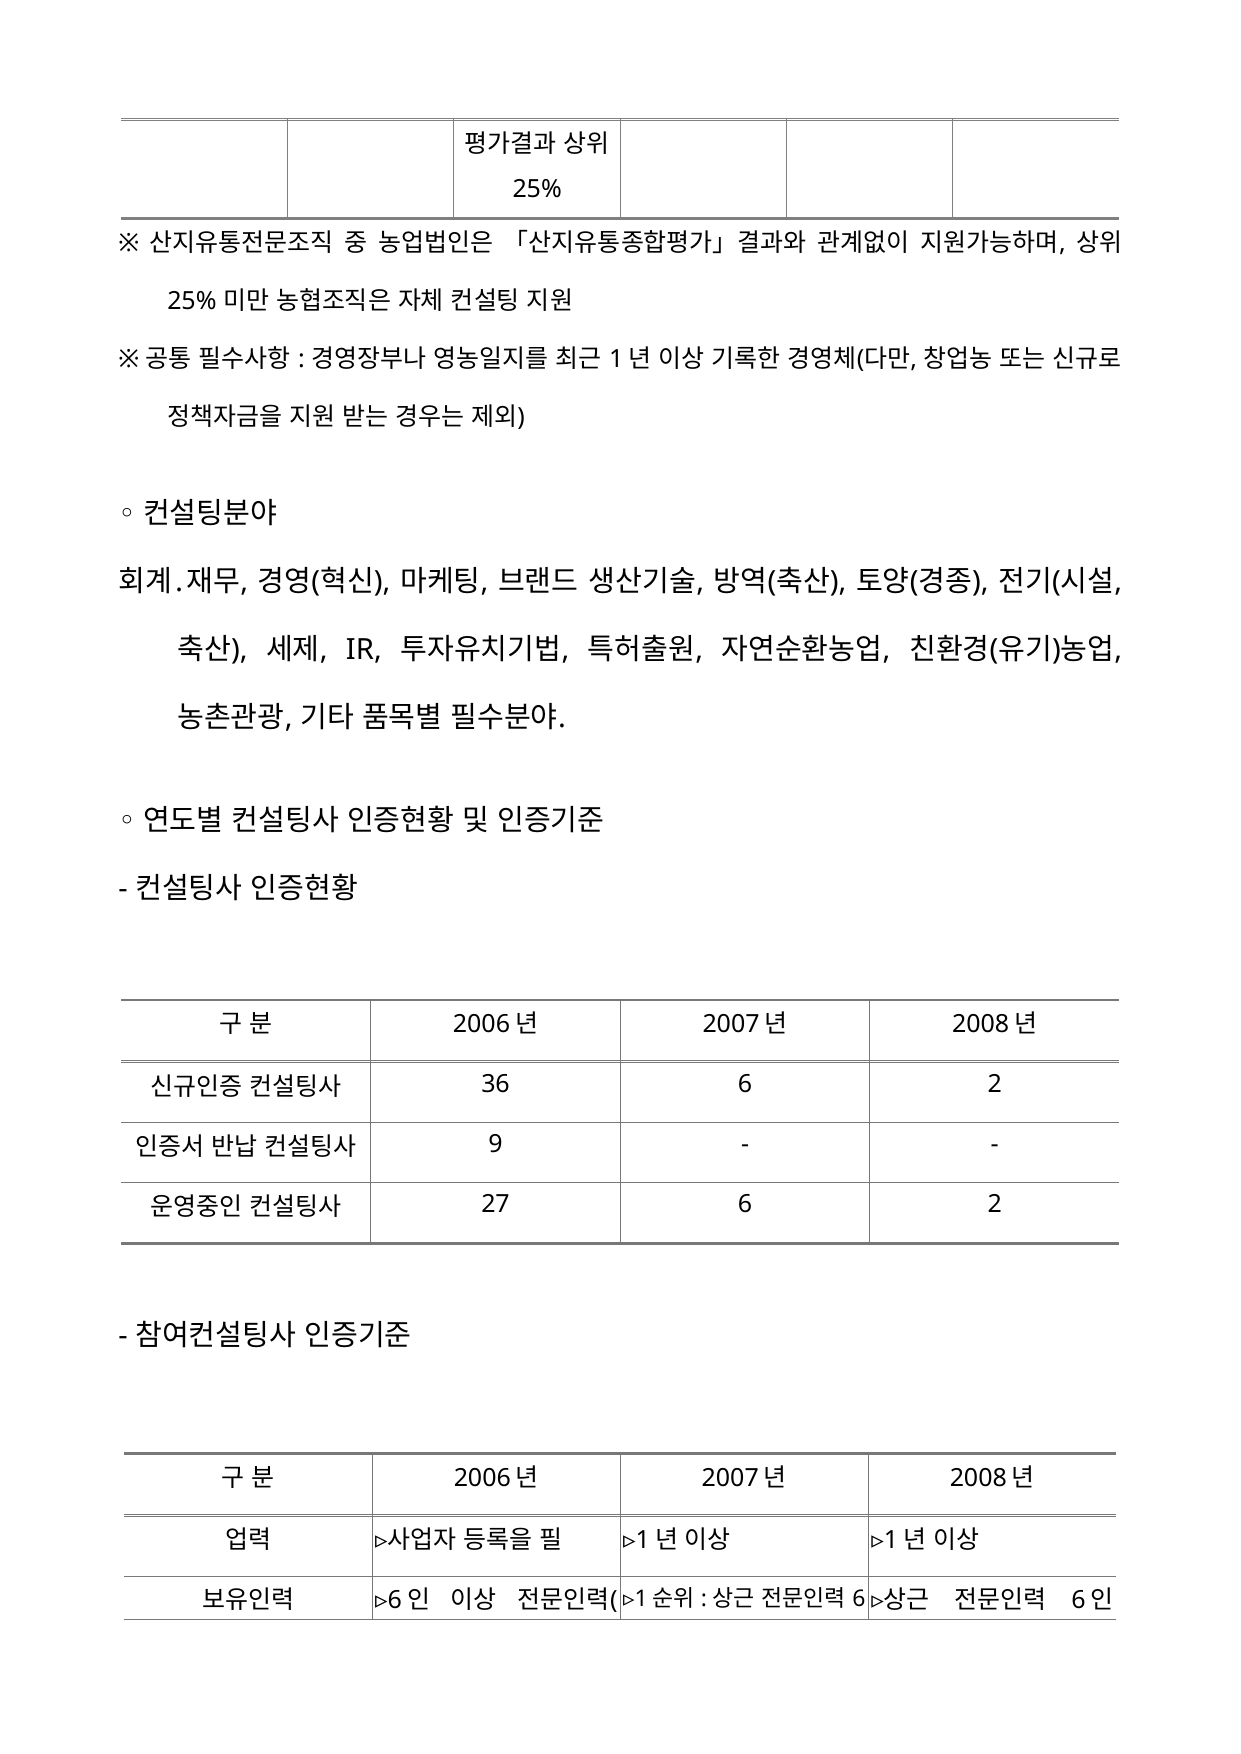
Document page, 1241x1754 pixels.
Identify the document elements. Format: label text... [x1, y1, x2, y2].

table_cell 2 [870, 1183, 1119, 1242]
table_cell ▹상근 전문인력 6인 [869, 1577, 1116, 1619]
table_cell 운영중인 컨설팅사 [121, 1183, 370, 1242]
table_cell ▹6인 이상 전문인력( [373, 1577, 620, 1619]
table_cell ▹1년 이상 [621, 1517, 868, 1576]
table_cell - [787, 121, 952, 217]
table_cell 36 [371, 1063, 620, 1122]
table_cell ▹1년 이상 [869, 1517, 1116, 1576]
table_header 구 분 [124, 1455, 372, 1514]
table_cell 보유인력 [124, 1577, 372, 1619]
table_header 2006년 [371, 1001, 620, 1060]
table_cell [288, 121, 453, 217]
table_header 구 분 [121, 1001, 370, 1060]
text 회계․재무, 경영(혁신), 마케팅, 브랜드 생산기술, 방역(축산), 토양(경종), 전기(시설, 축산), 세제, IR, 투자유치기법, 특허출원, 자연순환농업, 친환경(유기)농업, 농촌관광, 기타 품목별 필수분야. [118, 558, 1122, 736]
table_cell - [953, 121, 1119, 217]
table_cell 인증서 반납 컨설팅사 [121, 1123, 370, 1182]
table_header 2007년 [621, 1455, 868, 1514]
text ※ 공통 필수사항 : 경영장부나 영농일지를 최근 1년 이상 기록한 경영체(다만, 창업농 또는 신규로 정책자금을 지원 받는 경우는 제외) [118, 338, 1122, 433]
table_cell 평가결과 상위 25% [454, 121, 620, 217]
table_cell 신규인증 컨설팅사 [121, 1063, 370, 1122]
table_cell - [870, 1123, 1119, 1182]
text - 참여컨설팅사 인증기준 [118, 1311, 1122, 1353]
table_cell 6 [621, 1183, 869, 1242]
table_header 2006년 [373, 1455, 620, 1514]
table_cell ▹사업자 등록을 필 [373, 1517, 620, 1576]
table_cell 27 [371, 1183, 620, 1242]
table_header 2008년 [870, 1001, 1119, 1060]
text - 컨설팅사 인증현황 [118, 864, 1122, 907]
table_cell 업력 [124, 1517, 372, 1576]
table_cell ▹1순위 : 상근 전문인력 6 [621, 1577, 868, 1619]
text ※ 산지유통전문조직 중 농업법인은 「산지유통종합평가」결과와 관계없이 지원가능하며, 상위 25% 미만 농협조직은 자체 컨설팅 지원 [118, 223, 1122, 317]
text ◦ 컨설팅분야 [118, 490, 1122, 532]
table_cell - [621, 121, 786, 217]
table_cell 9 [371, 1123, 620, 1182]
table_cell [121, 121, 287, 217]
table_header 2008년 [869, 1455, 1116, 1514]
table_header 2007년 [621, 1001, 869, 1060]
table_cell - [621, 1123, 869, 1182]
text ◦ 연도별 컨설팅사 인증현황 및 인증기준 [118, 797, 1122, 839]
table_cell 6 [621, 1063, 869, 1122]
table_cell 2 [870, 1063, 1119, 1122]
